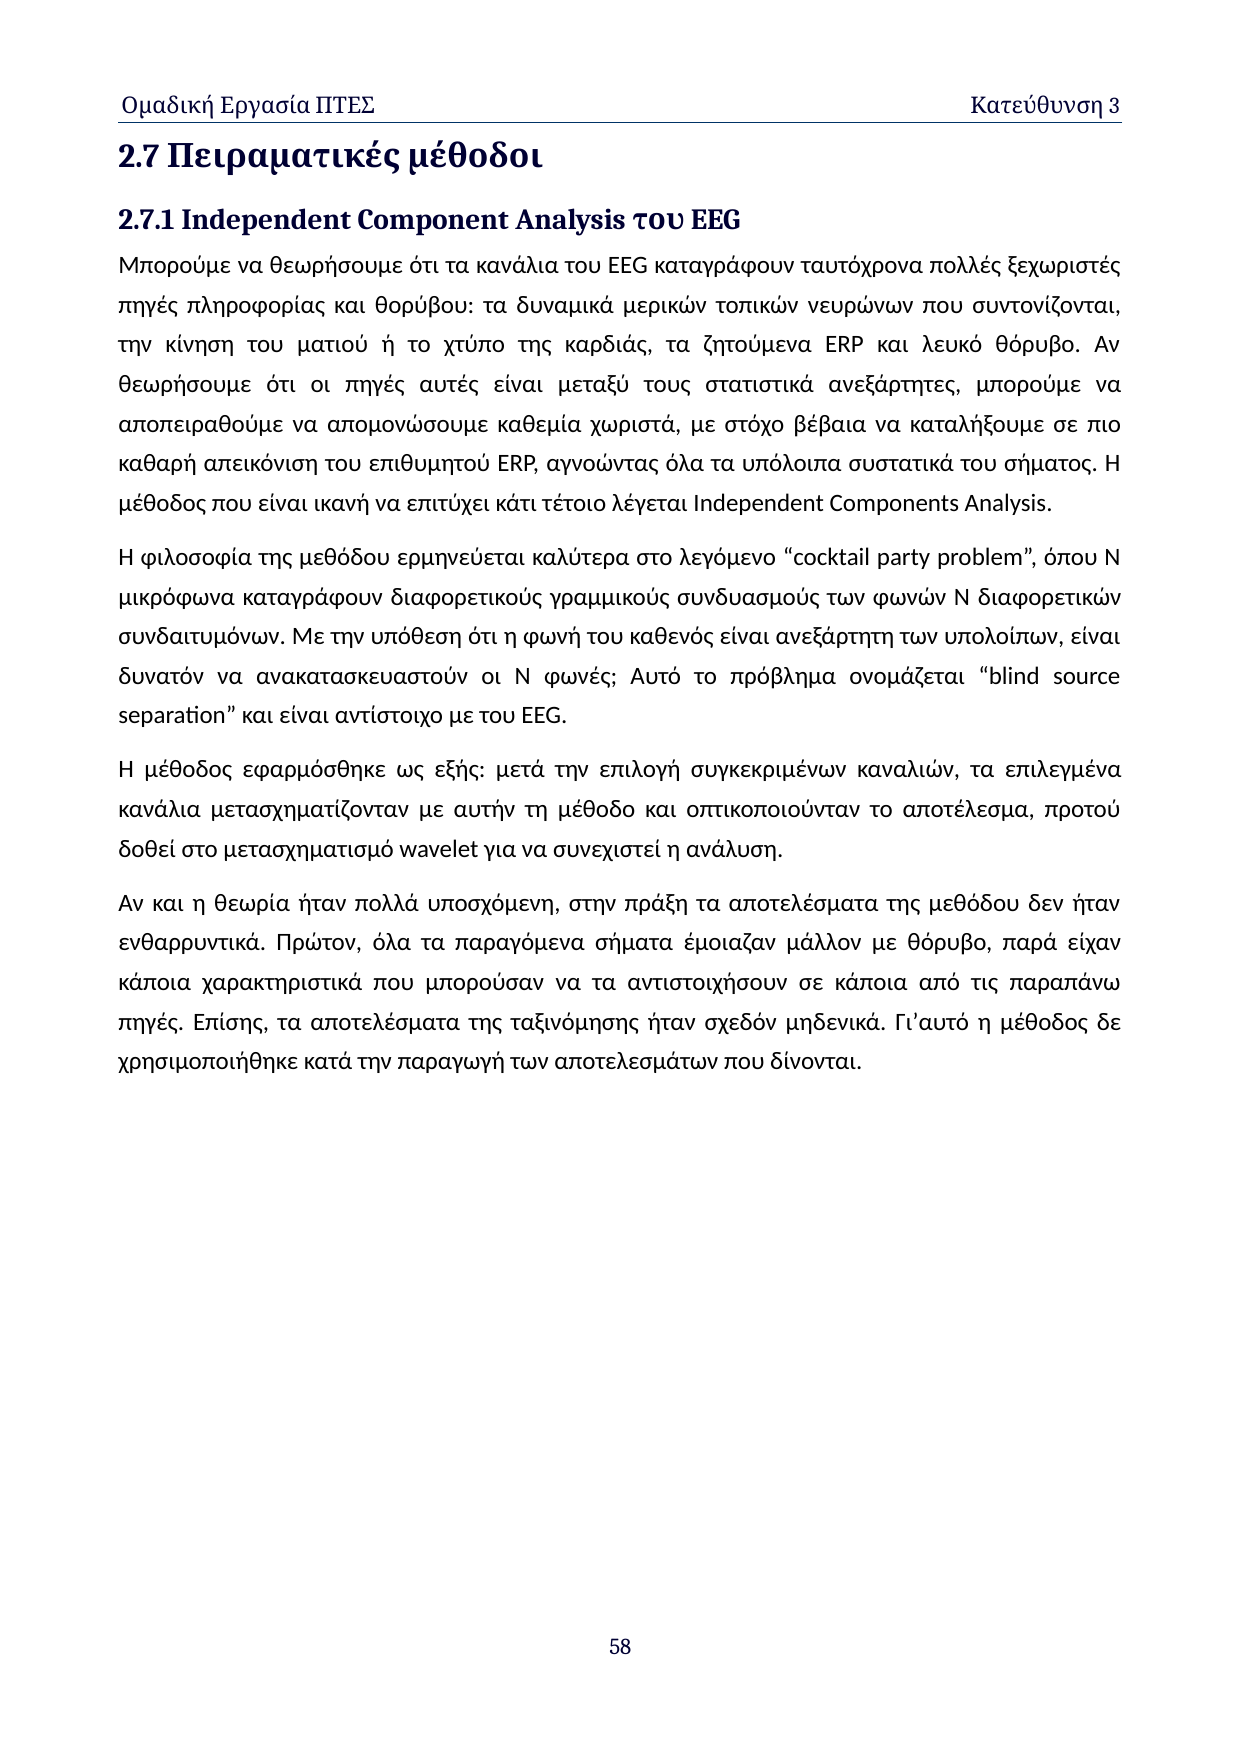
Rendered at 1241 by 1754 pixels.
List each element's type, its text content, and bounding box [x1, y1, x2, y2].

subtitle Πειραματικές μέθοδοι [118, 137, 1122, 176]
subtitle Independent Component Analysis του EEG [118, 203, 1122, 237]
text Αν και η θεωρία ήταν πολλά υποσχόμενη, στην πράξη τα αποτελέσματα της μεθόδου δεν ήταν ενθαρρυντικά. Πρώτον, όλα τα παραγόμενα σήματα έμοιαζαν μάλλον με θόρυβο, παρά είχαν κάποια χαρακτηριστικά που μπορούσαν να τα αντιστοιχήσουν σε κάποια από τις παραπάνω πηγές. Επίσης, τα αποτελέσματα της ταξινόμησης ήταν σχεδόν μηδενικά. Γι’αυτό η μέθοδος δε χρησιμοποιήθηκε κατά την παραγωγή των αποτελεσμάτων που δίνονται. [118, 887, 1122, 1076]
text Η φιλοσοφία της μεθόδου ερμηνεύεται καλύτερα στο λεγόμενο “cocktail party problem”, όπου Ν μικρόφωνα καταγράφουν διαφορετικούς γραμμικούς συνδυασμούς των φωνών Ν διαφορετικών συνδαιτυμόνων. Με την υπόθεση ότι η φωνή του καθενός είναι ανεξάρτητη των υπολοίπων, είναι δυνατόν να ανακατασκευαστούν οι Ν φωνές; Αυτό το πρόβλημα ονομάζεται “blind source separation” και είναι αντίστοιχο με του EEG. [118, 541, 1122, 730]
text Η μέθοδος εφαρμόσθηκε ως εξής: μετά την επιλογή συγκεκριμένων καναλιών, τα επιλεγμένα κανάλια μετασχηματίζονταν με αυτήν τη μέθοδο και οπτικοποιούνταν το αποτέλεσμα, προτού δοθεί στο μετασχηματισμό wavelet για να συνεχιστεί η ανάλυση. [118, 753, 1122, 863]
text Μπορούμε να θεωρήσουμε ότι τα κανάλια του EEG καταγράφουν ταυτόχρονα πολλές ξεχωριστές πηγές πληροφορίας και θορύβου: τα δυναμικά μερικών τοπικών νευρώνων που συντονίζονται, την κίνηση του ματιού ή το χτύπο της καρδιάς, τα ζητούμενα ERP και λευκό θόρυβο. Αν θεωρήσουμε ότι οι πηγές αυτές είναι μεταξύ τους στατιστικά ανεξάρτητες, μπορούμε να αποπειραθούμε να απομονώσουμε καθεμία χωριστά, με στόχο βέβαια να καταλήξουμε σε πιο καθαρή απεικόνιση του επιθυμητού ERP, αγνοώντας όλα τα υπόλοιπα συστατικά του σήματος. Η μέθοδος που είναι ικανή να επιτύχει κάτι τέτοιο λέγεται Independent Components Analysis. [118, 249, 1122, 517]
